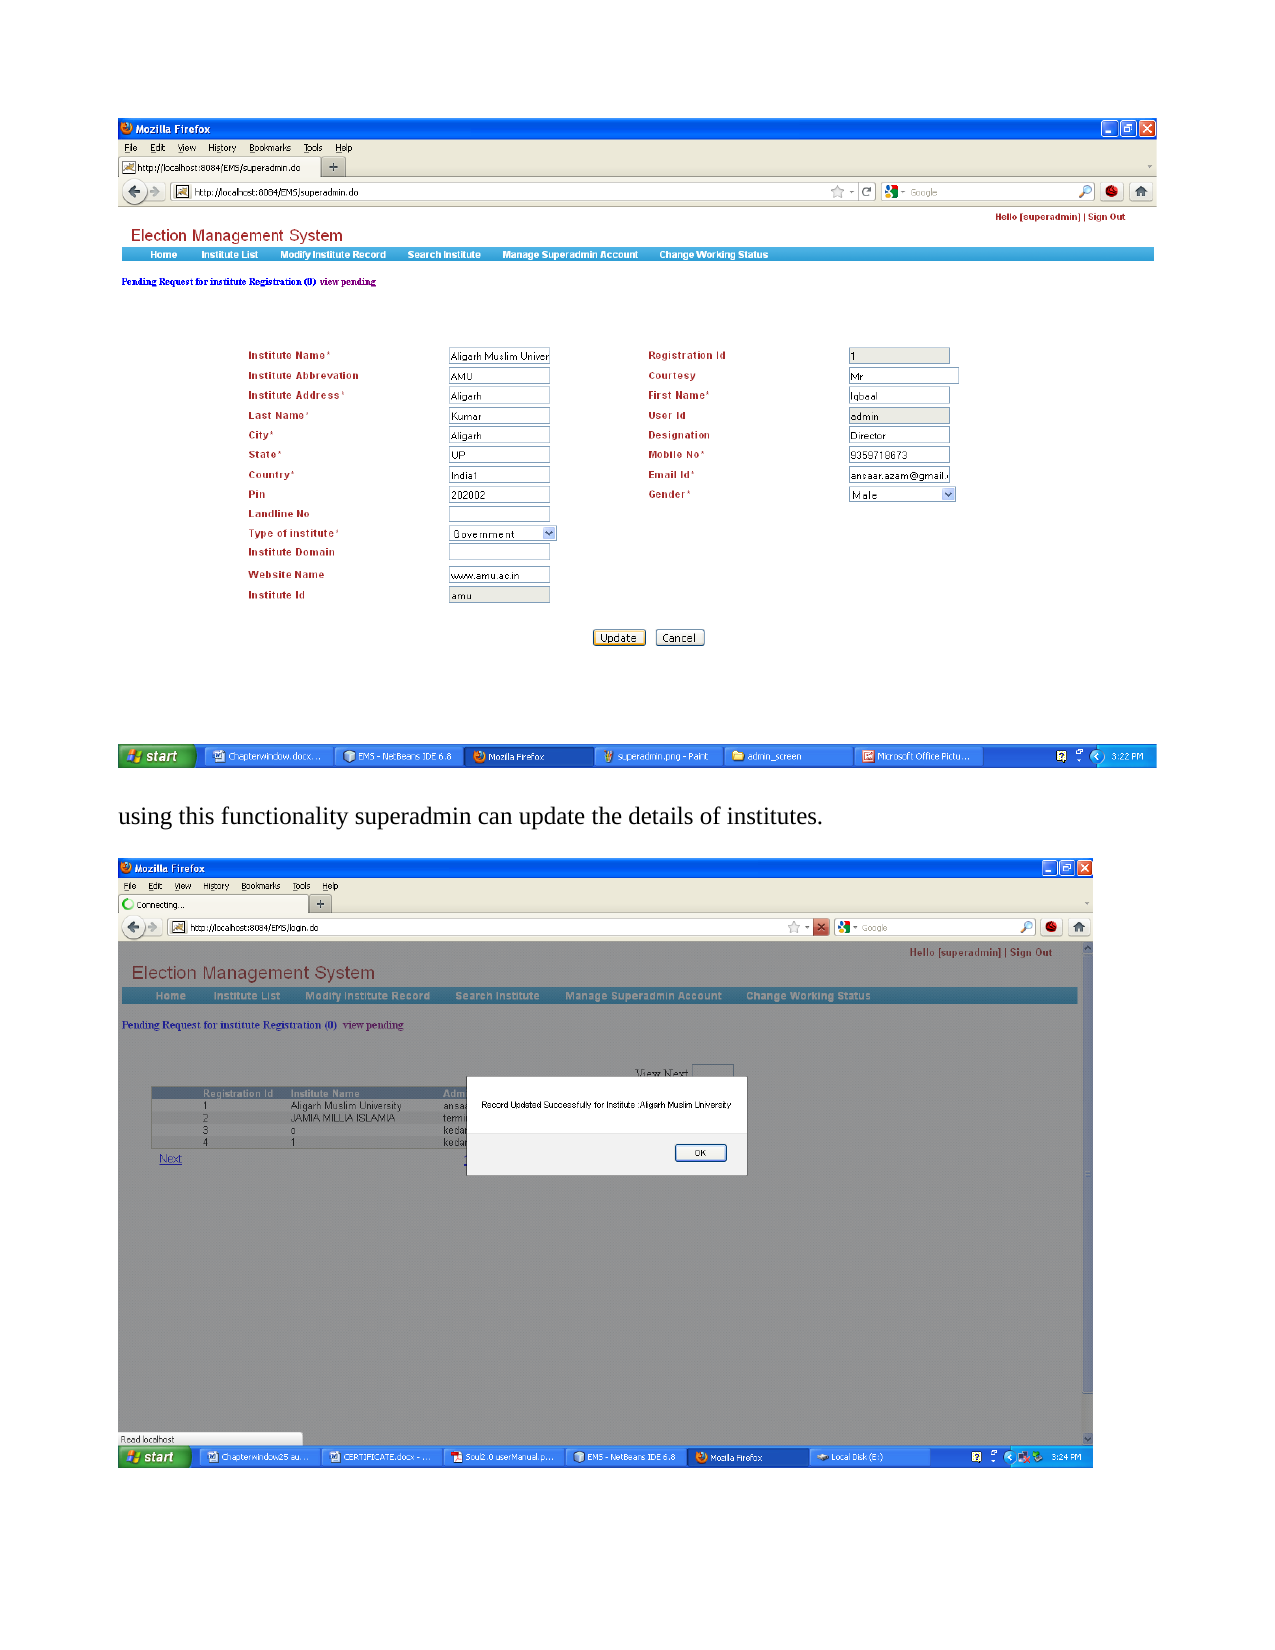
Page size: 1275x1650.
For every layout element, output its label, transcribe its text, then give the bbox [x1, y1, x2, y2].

picture [118, 858, 1093, 1468]
text using this functionality superadmin can update the details of institutes. [118, 801, 1157, 830]
picture [118, 118, 1157, 768]
